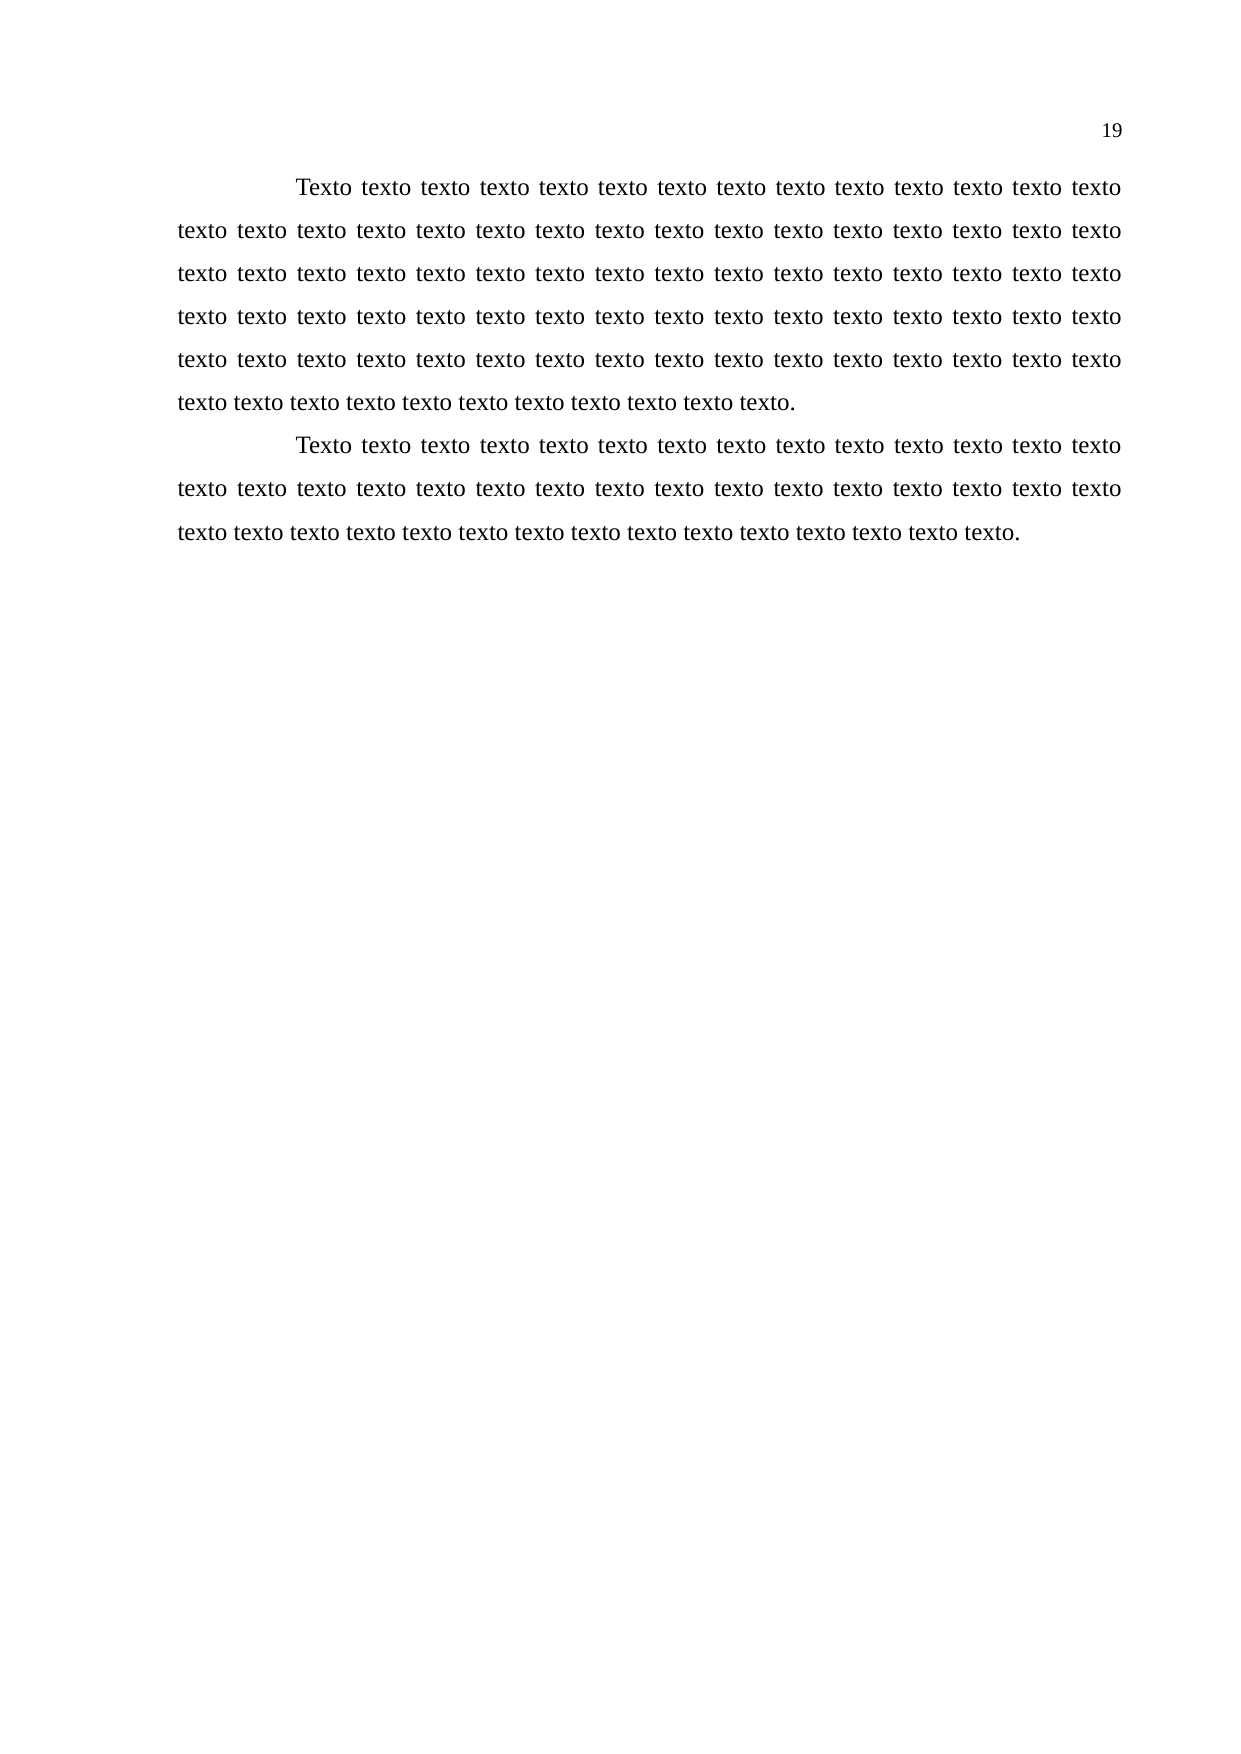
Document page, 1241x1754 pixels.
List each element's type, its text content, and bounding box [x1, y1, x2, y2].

text Texto texto texto texto texto texto texto texto texto texto texto texto texto texto texto texto texto texto texto texto texto texto texto texto texto texto texto texto texto texto texto texto texto texto texto texto texto texto texto texto texto texto texto texto texto. [177, 430, 1122, 545]
text Texto texto texto texto texto texto texto texto texto texto texto texto texto texto texto texto texto texto texto texto texto texto texto texto texto texto texto texto texto texto texto texto texto texto texto texto texto texto texto texto texto texto texto texto texto texto texto texto texto texto texto texto texto texto texto texto texto texto texto texto texto texto texto texto texto texto texto texto texto texto texto texto texto texto texto texto texto texto texto texto texto texto texto texto texto texto texto texto texto. [177, 172, 1122, 416]
